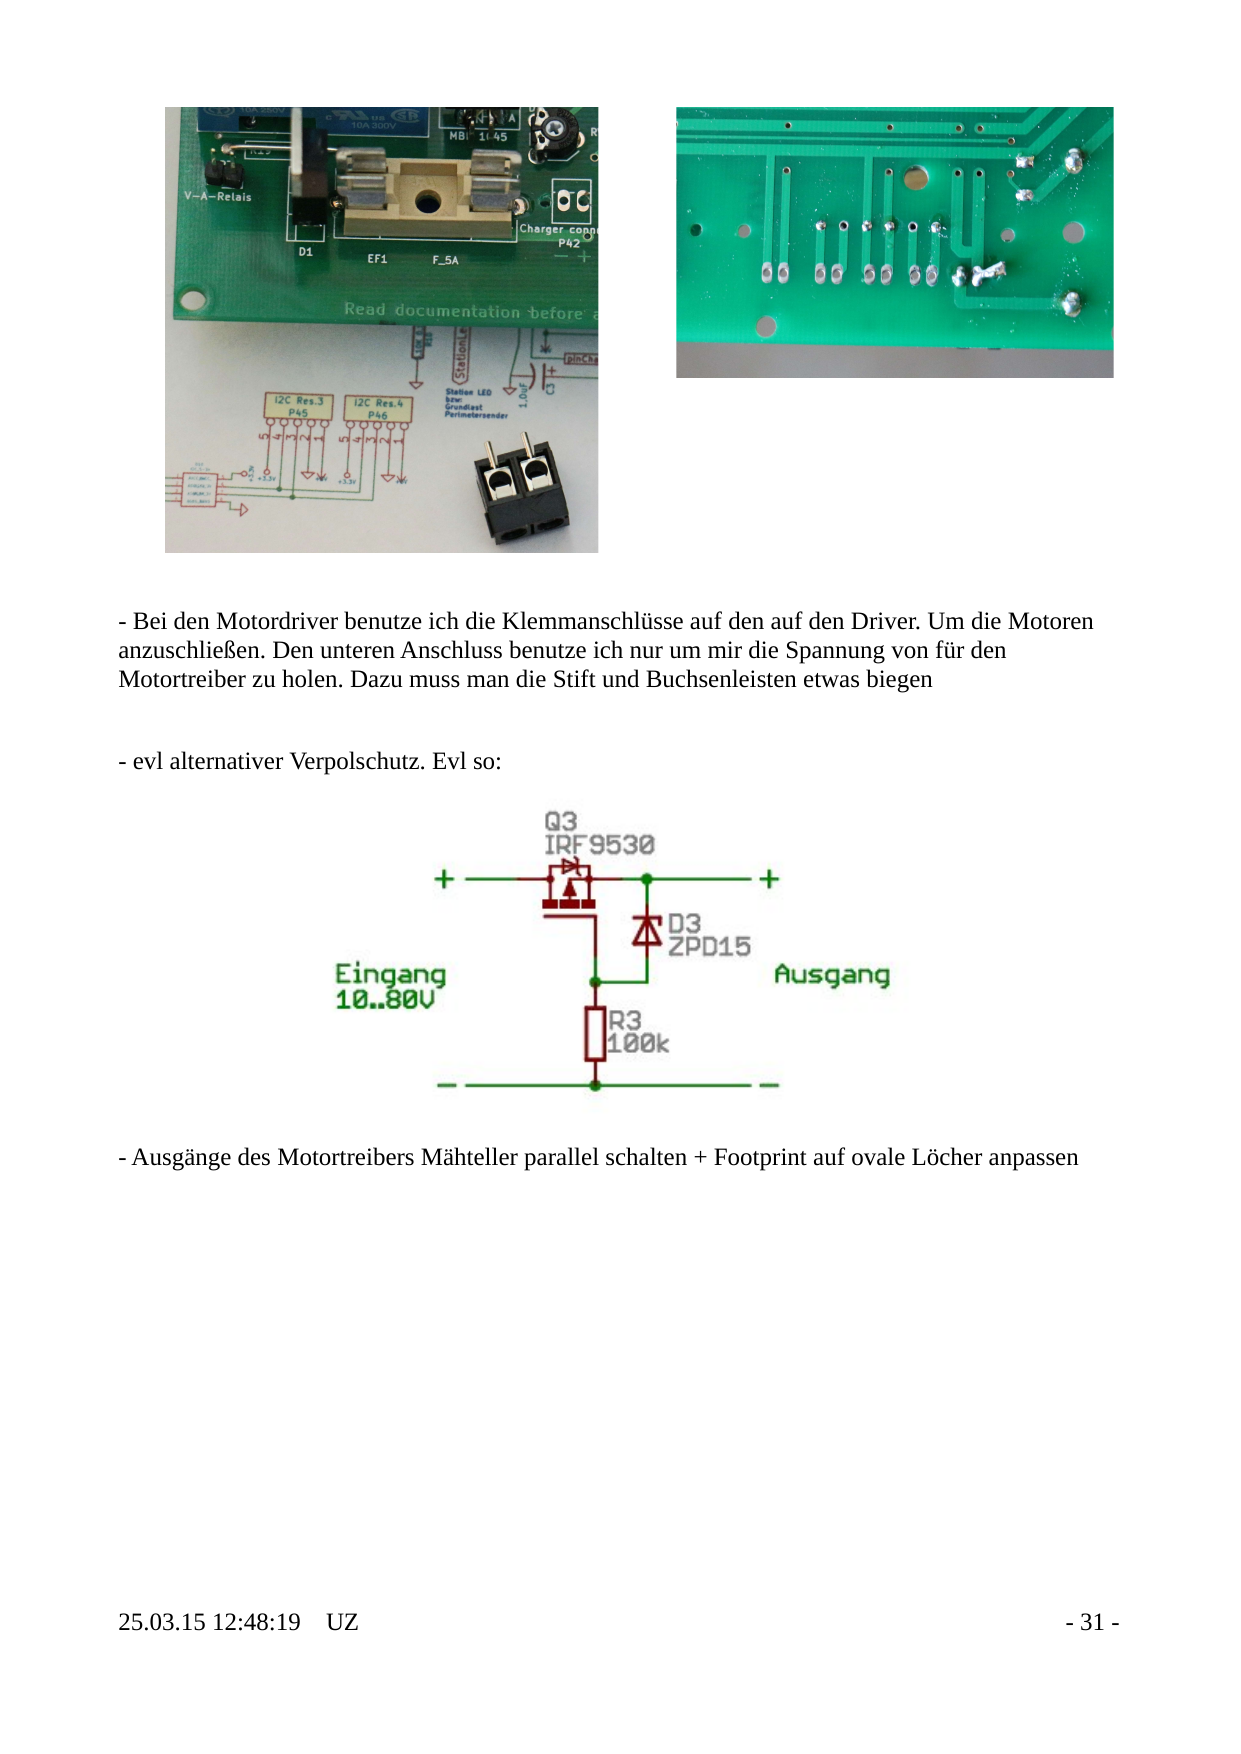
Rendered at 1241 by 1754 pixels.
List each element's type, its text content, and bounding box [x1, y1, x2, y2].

text - Ausgänge des Motortreibers Mähteller parallel schalten + Footprint auf ovale Löcher anpassen [118, 787, 1122, 1171]
picture [308, 787, 932, 1142]
text - evl alternativer Verpolschutz. Evl so: [118, 746, 1122, 775]
picture [165, 107, 599, 553]
picture [676, 107, 1114, 378]
text - Bei den Motordriver benutze ich die Klemmanschlüsse auf den auf den Driver. Um die Motoren anzuschließen. Den unteren Anschluss benutze ich nur um mir die Spannung von für den Motortreiber zu holen. Dazu muss man die Stift und Buchsenleisten etwas biegen [118, 606, 1122, 692]
